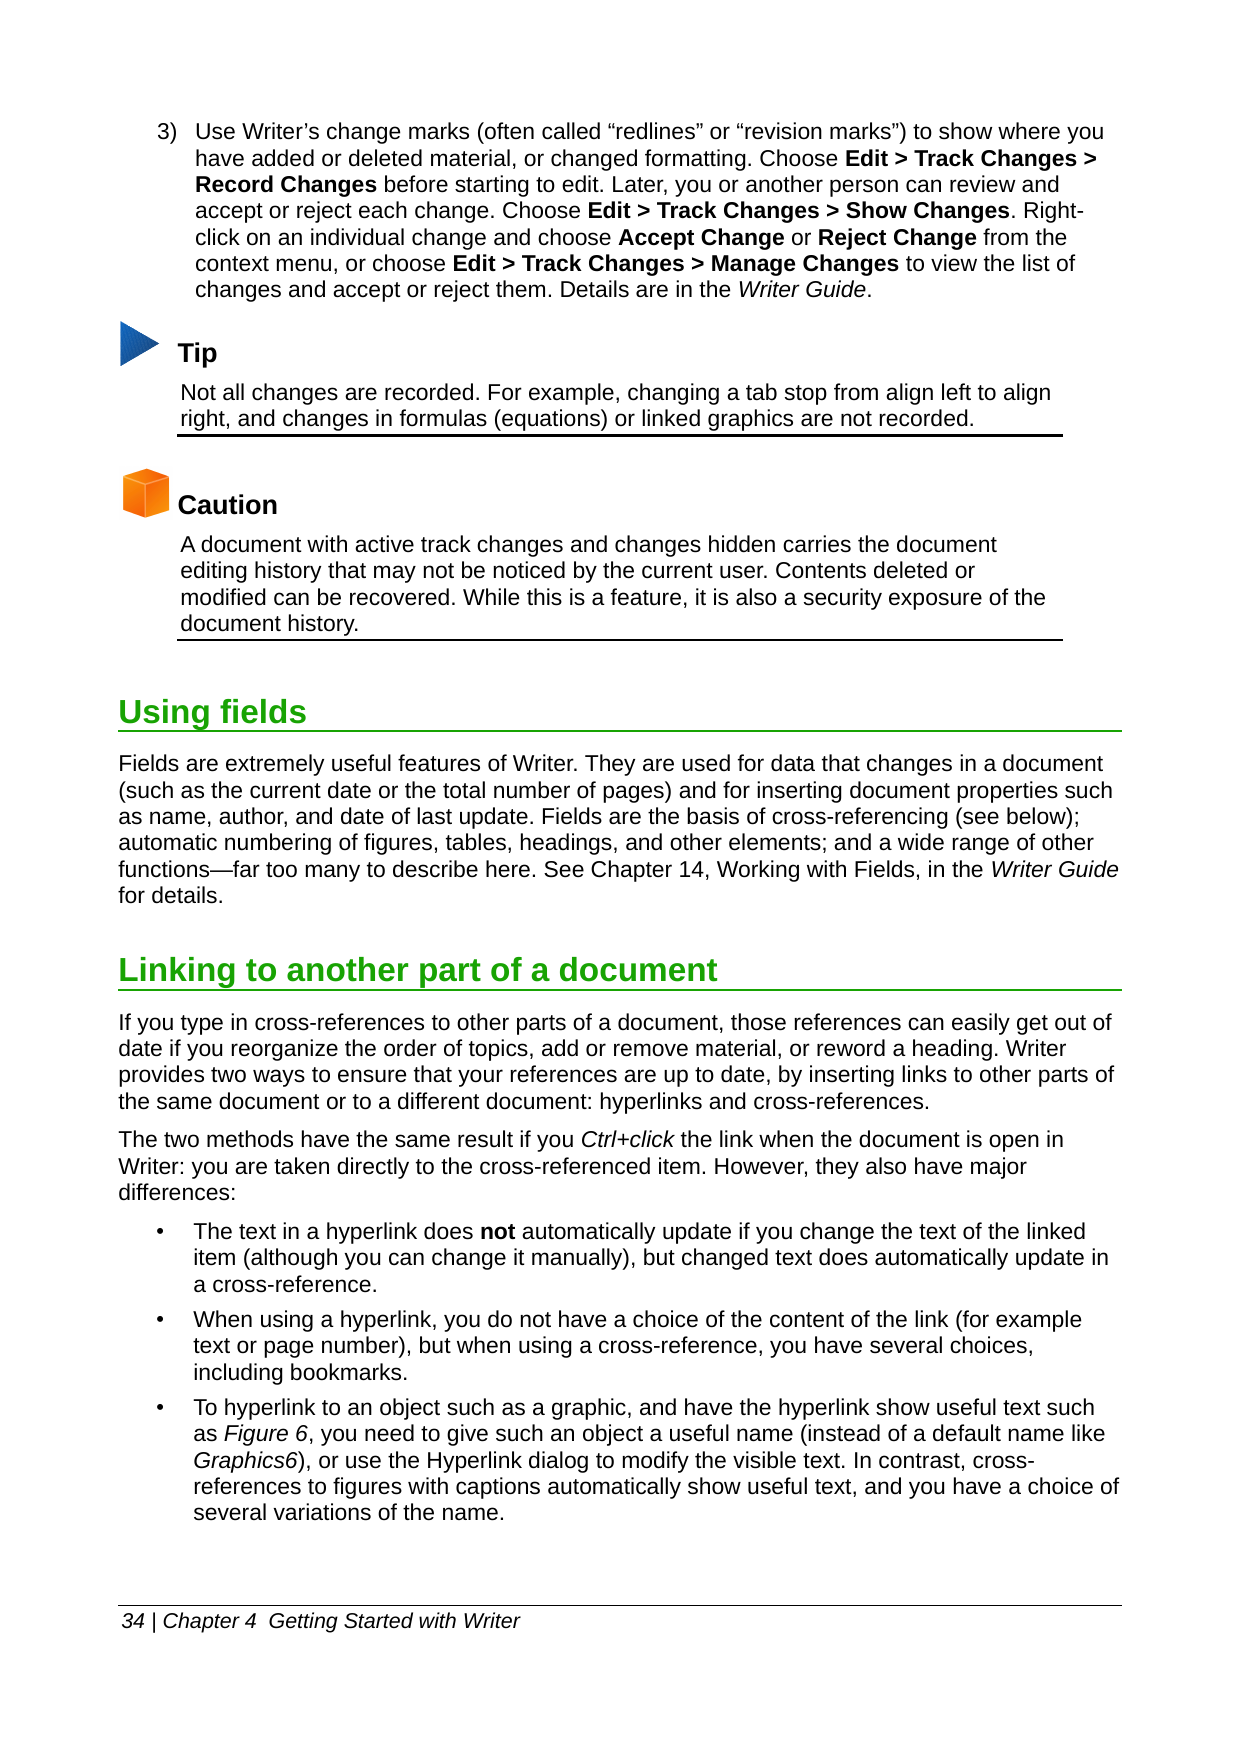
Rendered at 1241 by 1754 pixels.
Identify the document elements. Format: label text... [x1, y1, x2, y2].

list To hyperlink to an object such as a graphic, and have the hyperlink show useful text such as Figure 6, you need to give such an object a useful name (instead of a default name like Graphics6), or use the Hyperlink dialog to modify the visible text. In contrast, cross-references to figures with captions automatically show useful text, and you have a choice of several variations of the name. [156, 1394, 1122, 1526]
subtitle Linking to another part of a document [118, 950, 1122, 989]
text If you type in cross-references to other parts of a document, those references can easily get out of date if you reorganize the order of topics, add or remove material, or reword a heading. Writer provides two ways to ensure that your references are up to date, by inserting links to other parts of the same document or to a different document: hyperlinks and cross-references. [118, 1008, 1122, 1114]
list Use Writer’s change marks (often called “redlines” or “revision marks”) to show where you have added or deleted material, or changed formatting. Choose Edit > Track Changes > Record Changes before starting to edit. Later, you or another person can review and accept or reject each change. Choose Edit > Track Changes > Show Changes. Right-click on an individual change and choose Accept Change or Reject Change from the context menu, or choose Edit > Track Changes > Manage Changes to view the list of changes and accept or reject them. Details are in the Writer Guide. [177, 118, 1122, 303]
list The text in a hyperlink does not automatically update if you change the text of the linked item (although you can change it manually), but changed text does automatically update in a cross-reference. [156, 1218, 1122, 1297]
text A document with active track changes and changes hidden carries the document editing history that may not be noticed by the current user. Contents deleted or modified can be recovered. While this is a feature, it is also a security exposure of the document history. [177, 528, 1063, 639]
subtitle Using fields [118, 692, 1122, 730]
list When using a hyperlink, you do not have a choice of the content of the link (for example text or page number), but when using a cross-reference, you have several choices, including bookmarks. [156, 1306, 1122, 1385]
text The two methods have the same result if you Ctrl+click the link when the document is open in Writer: you are taken directly to the cross-referenced item. However, they also have major differences: [118, 1126, 1122, 1206]
text Fields are extremely useful features of Writer. They are used for data that changes in a document (such as the current date or the total number of pages) and for inserting document properties such as name, author, and date of last update. Fields are the basis of cross-referencing (see below); automatic numbering of figures, tables, headings, and other elements; and a wide range of other functions—far too many to describe here. See Chapter 14, Working with Fields, in the Writer Guide for details. [118, 750, 1122, 908]
subtitle Caution [118, 465, 1122, 520]
picture [119, 466, 173, 520]
text Not all changes are recorded. For example, changing a tab stop from align left to align right, and changes in formulas (equations) or linked graphics are not recorded. [177, 376, 1063, 434]
subtitle Tip [118, 319, 1122, 368]
